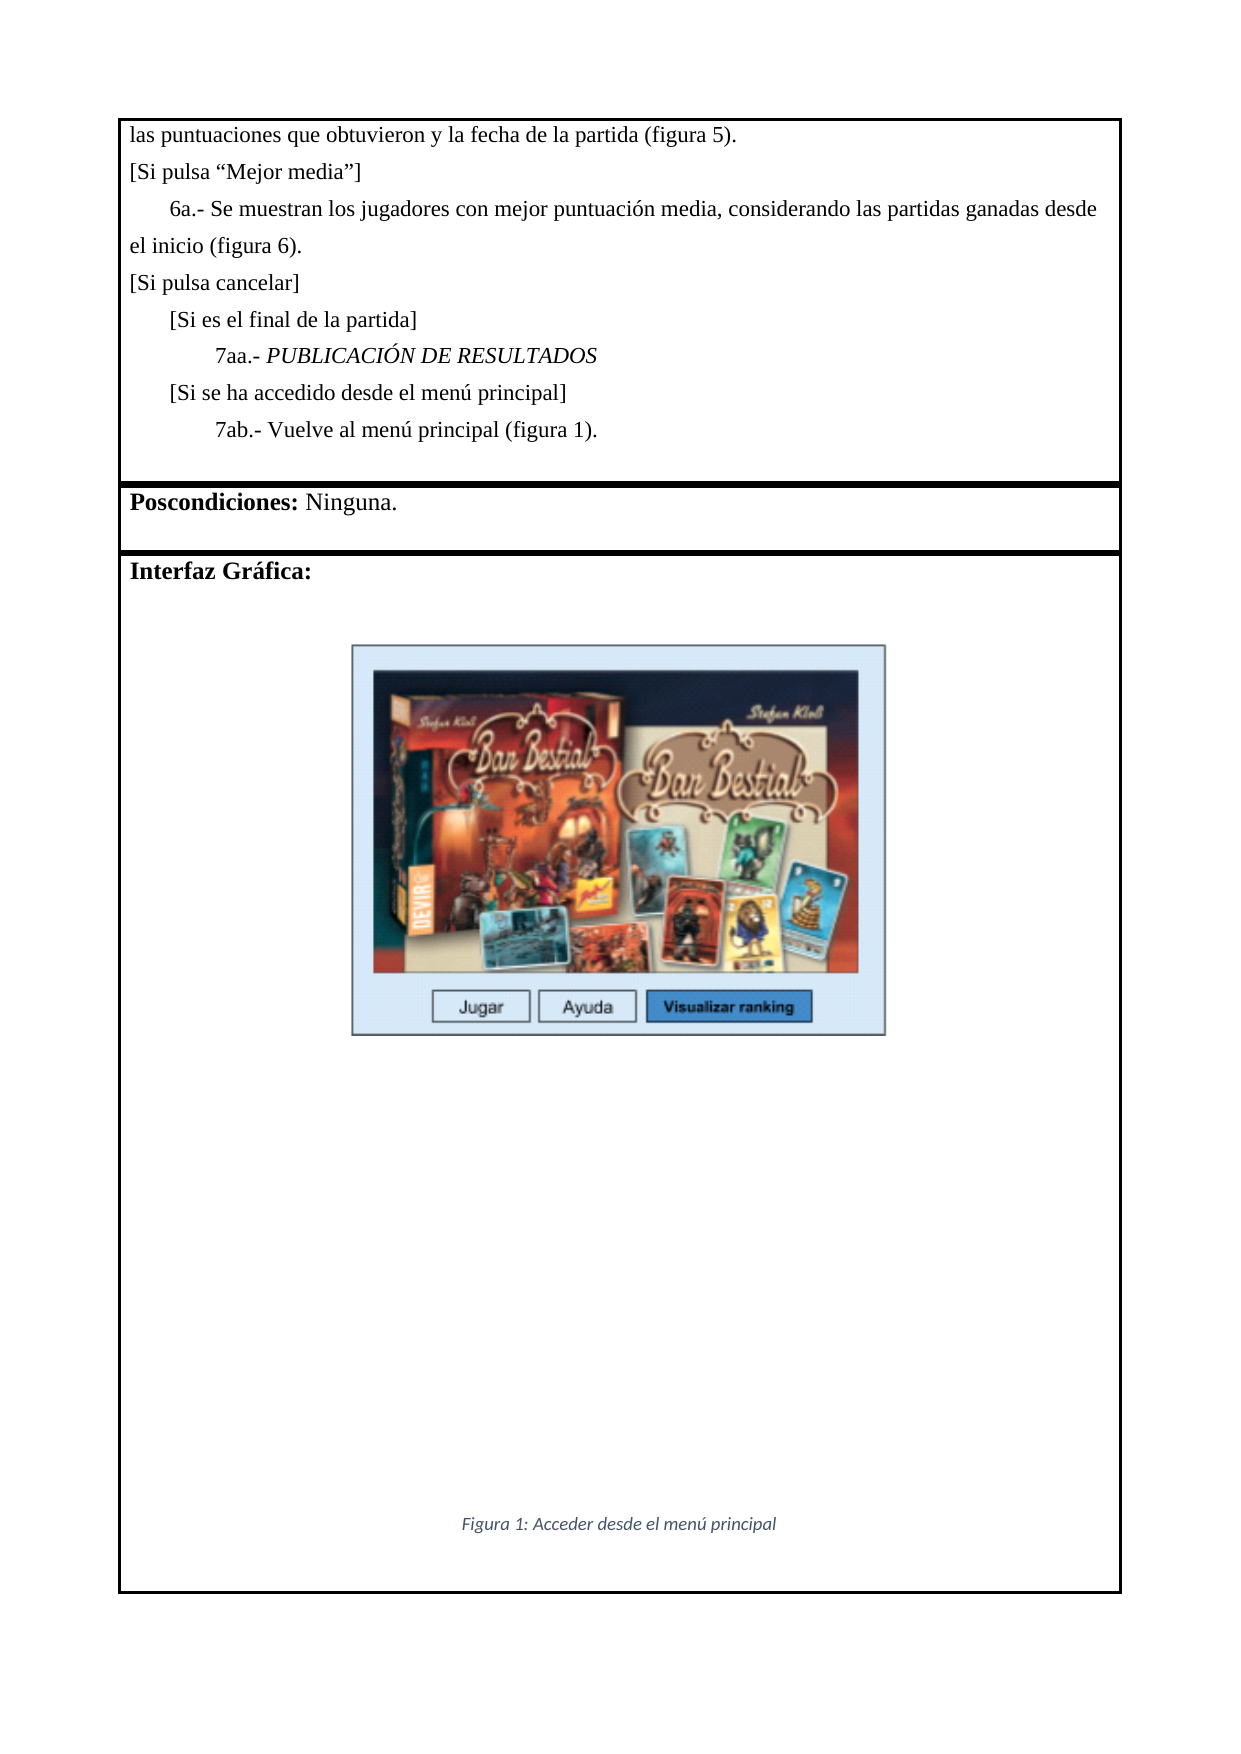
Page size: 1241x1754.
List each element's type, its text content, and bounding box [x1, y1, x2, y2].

table_cell las puntuaciones que obtuvieron y la fecha de la partida (figura 5). [Si pulsa “Mejor media”] 6a.- Se muestran los jugadores con mejor puntuación media, considerando las partidas ganadas desde el inicio (figura 6). [Si pulsa cancelar] [Si es el final de la partida] 7aa.- PUBLICACIÓN DE RESULTADOS [Si se ha accedido desde el menú principal] 7ab.- Vuelve al menú principal (figura 1). [121, 121, 1119, 481]
table_cell Poscondiciones: Ninguna. [121, 488, 1119, 550]
table_cell Interfaz Gráfica: Figura 1: Acceder desde el menú principal [121, 556, 1119, 1591]
